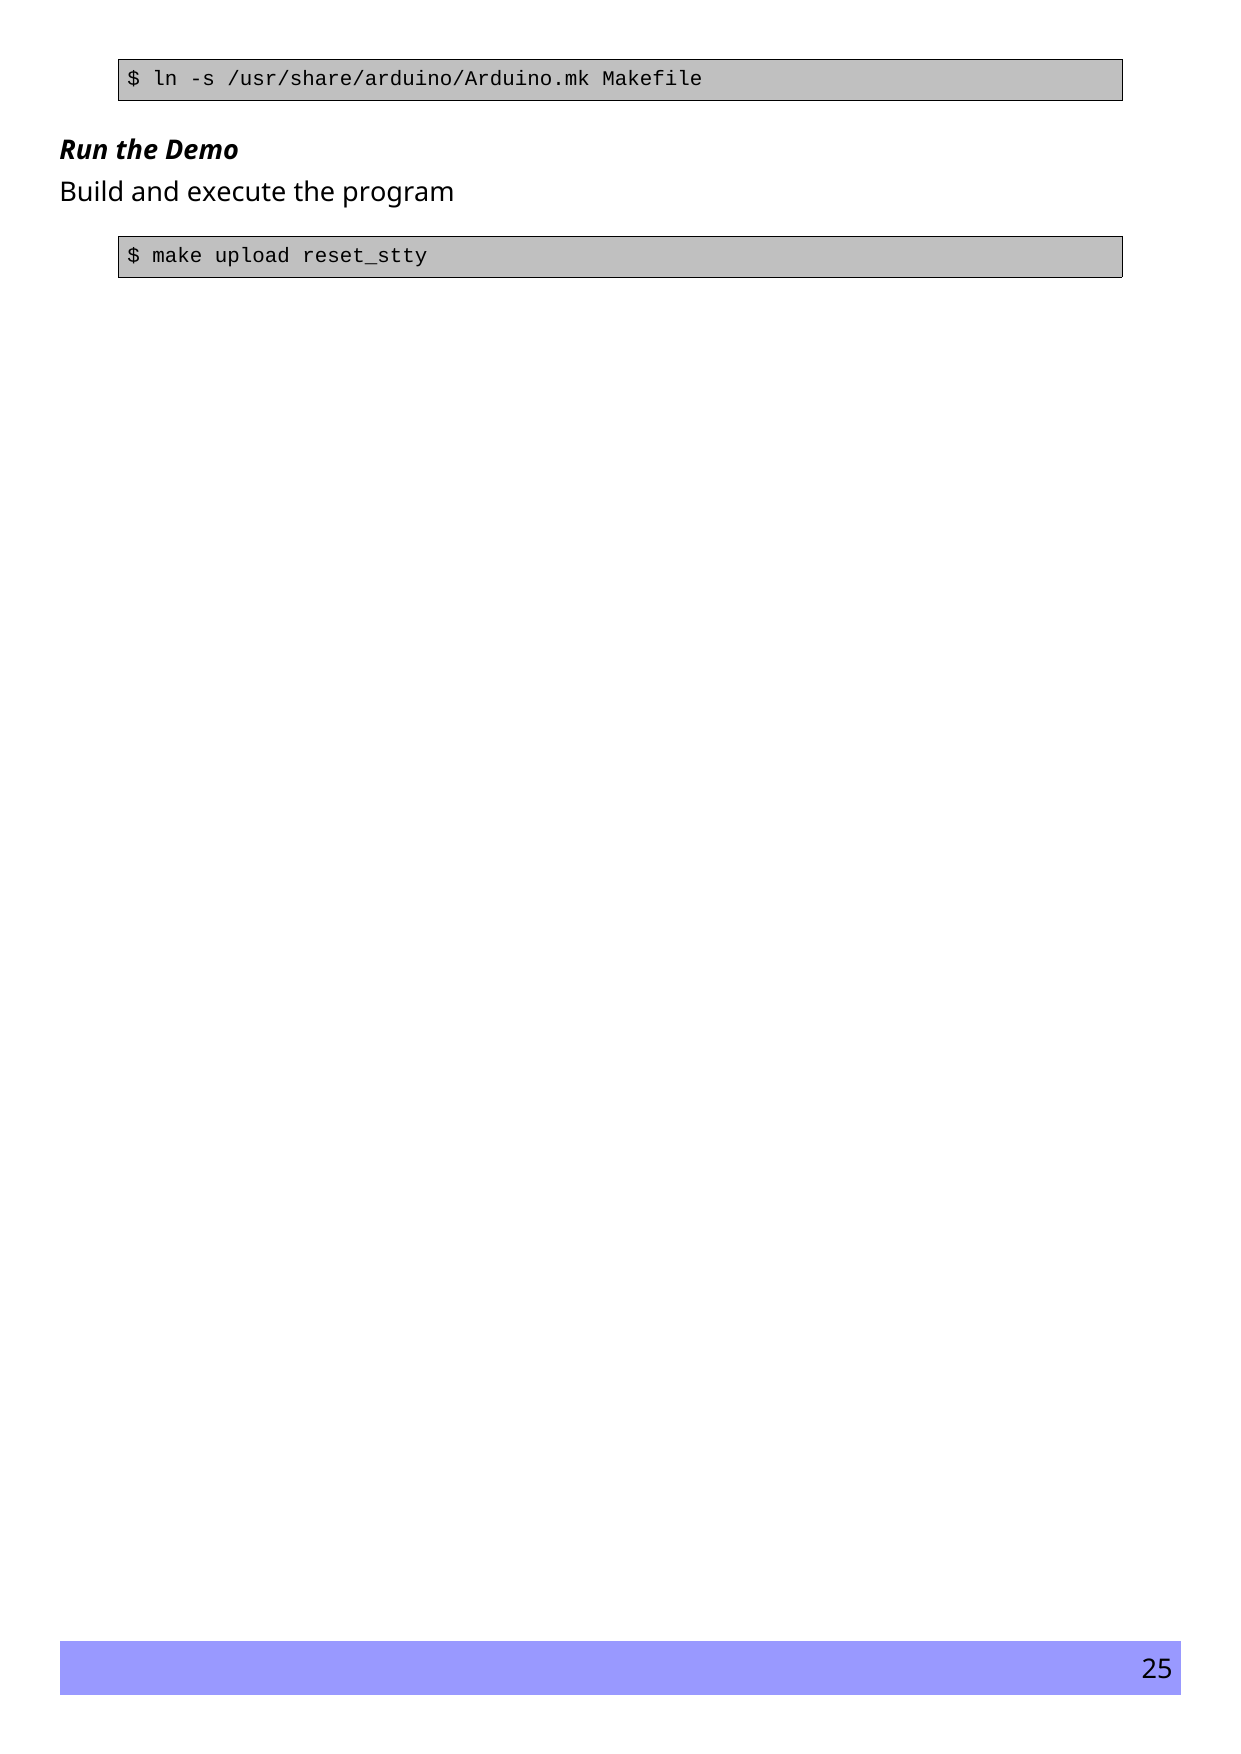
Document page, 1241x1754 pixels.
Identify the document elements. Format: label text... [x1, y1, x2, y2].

text $ make upload reset_stty [119, 237, 1122, 277]
subtitle Run the Demo [59, 130, 1181, 167]
text Build and execute the program [59, 172, 1181, 209]
text $ ln -s /usr/share/arduino/Arduino.mk Makefile [119, 60, 1122, 100]
